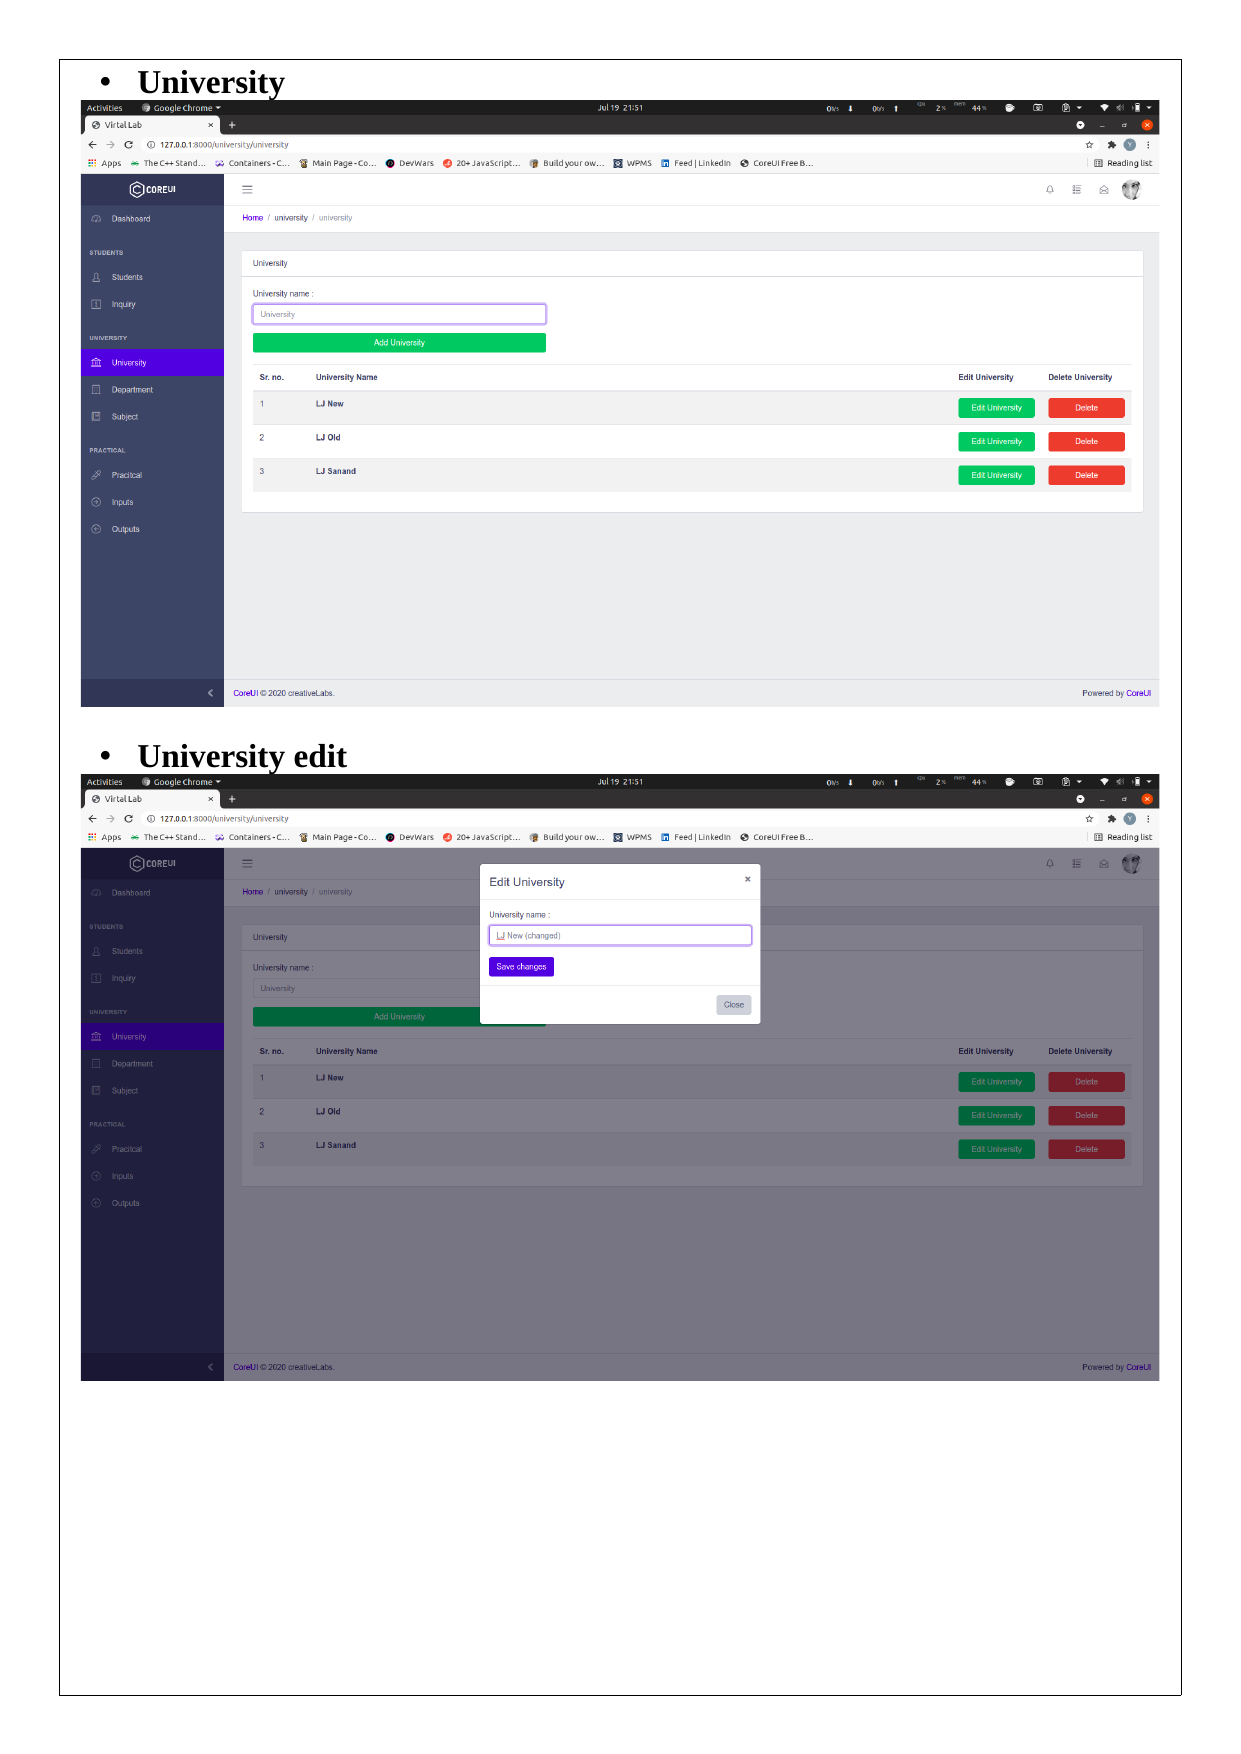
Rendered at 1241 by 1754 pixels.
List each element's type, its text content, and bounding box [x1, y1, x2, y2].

list University edit [99, 736, 1178, 774]
list University [99, 62, 1178, 100]
picture [80, 774, 1160, 1381]
picture [80, 100, 1160, 707]
